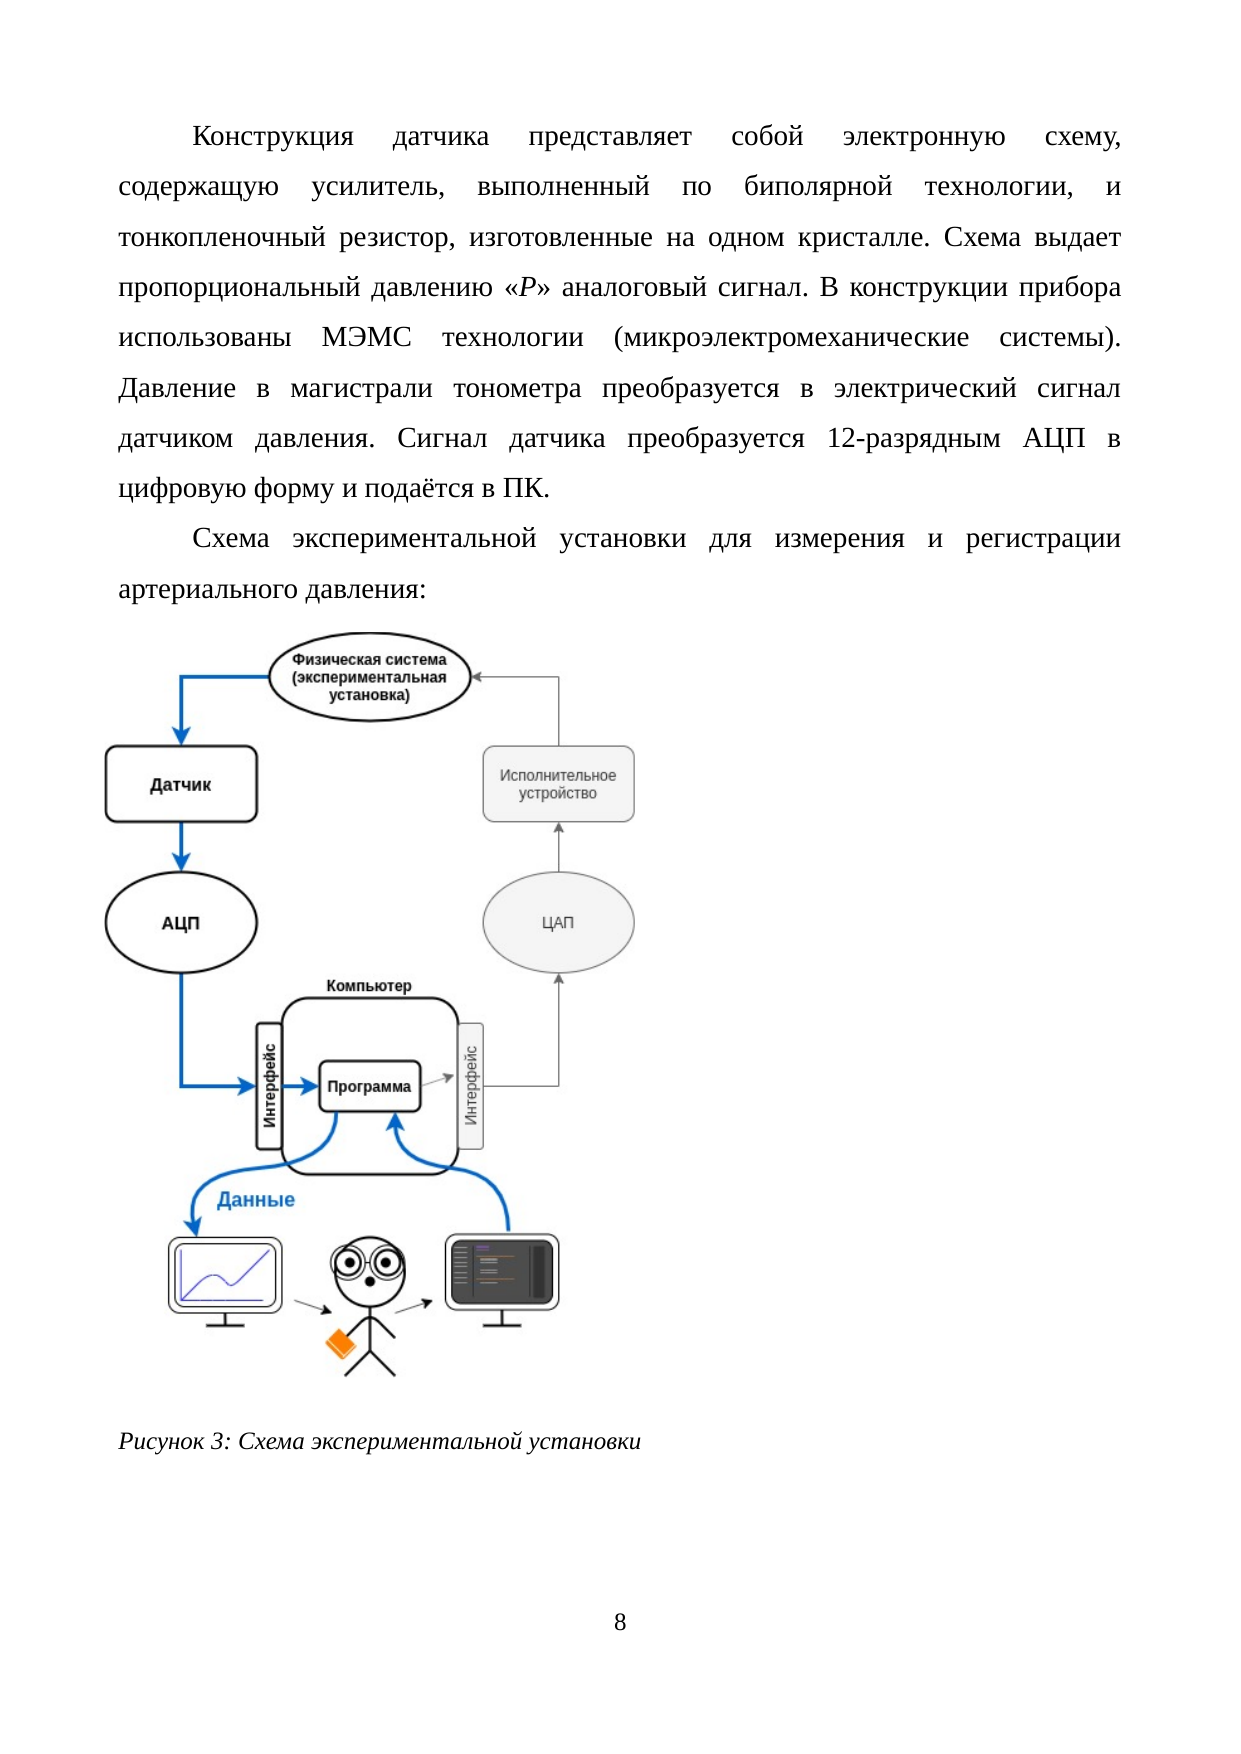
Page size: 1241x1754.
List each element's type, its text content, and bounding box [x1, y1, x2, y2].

picture [104, 632, 635, 1378]
text Схема экспериментальной установки для измерения и регистрации артериального давления: [118, 521, 1122, 604]
text Конструкция датчика представляет собой электронную схему, содержащую усилитель, выполненный по биполярной технологии, и тонкопленочный резистор, изготовленные на одном кристалле. Схема выдает пропорциональный давлению «Р» аналоговый сигнал. В конструкции прибора использованы МЭМС технологии (микроэлектромеханические системы). Давление в магистрали тонометра преобразуется в электрический сигнал датчиком давления. Сигнал датчика преобразуется 12-разрядным АЦП в цифровую форму и подаётся в ПК. [118, 118, 1122, 504]
text Рисунок 3: Схема экспериментальной установки [118, 1426, 1122, 1455]
